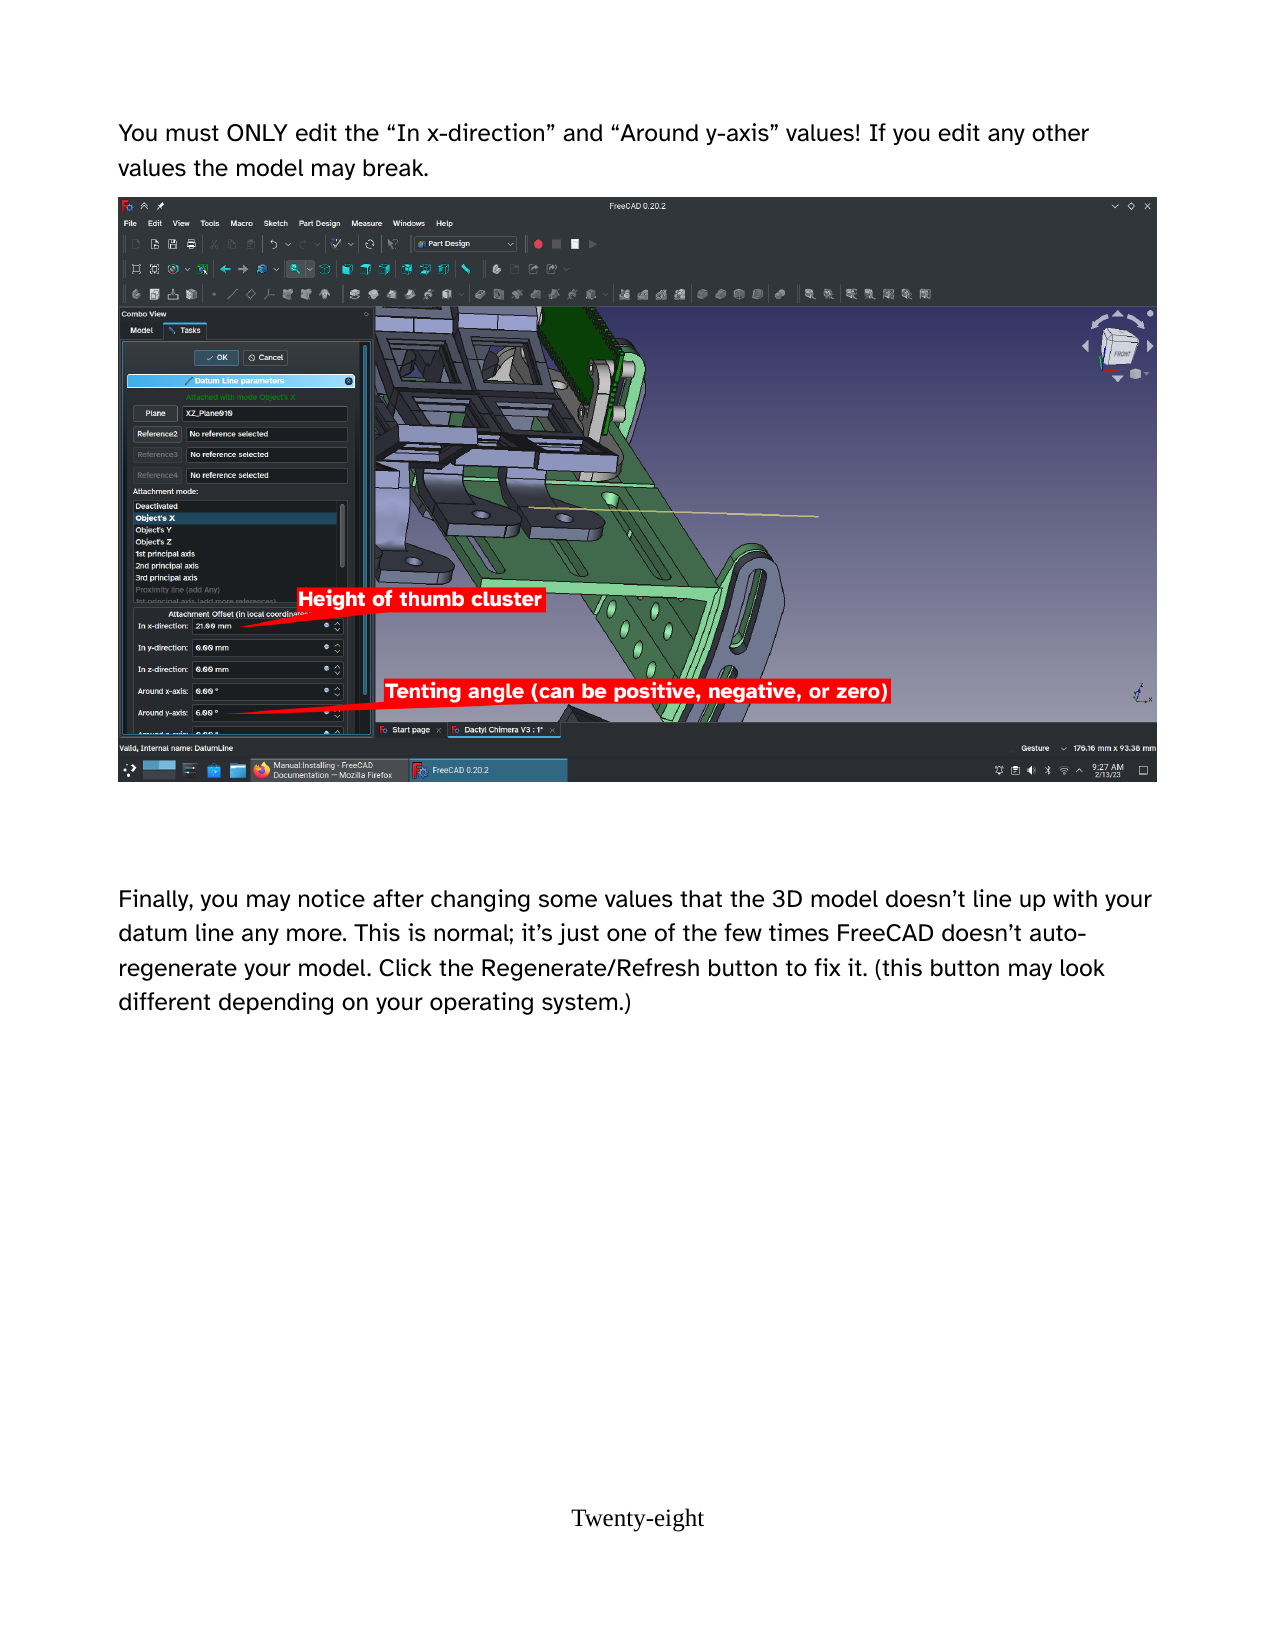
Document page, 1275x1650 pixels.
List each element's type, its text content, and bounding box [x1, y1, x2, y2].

picture [118, 197, 1157, 782]
text You must ONLY edit the “In x-direction” and “Around y-axis” values! If you edit any other values the model may break. [118, 118, 1157, 182]
text Finally, you may notice after changing some values that the 3D model doesn’t line up with your datum line any more. This is normal; it’s just one of the few times FreeCAD doesn’t auto-regenerate your model. Click the Regenerate/Refresh button to fix it. (this button may look different depending on your operating system.) [118, 884, 1157, 1017]
